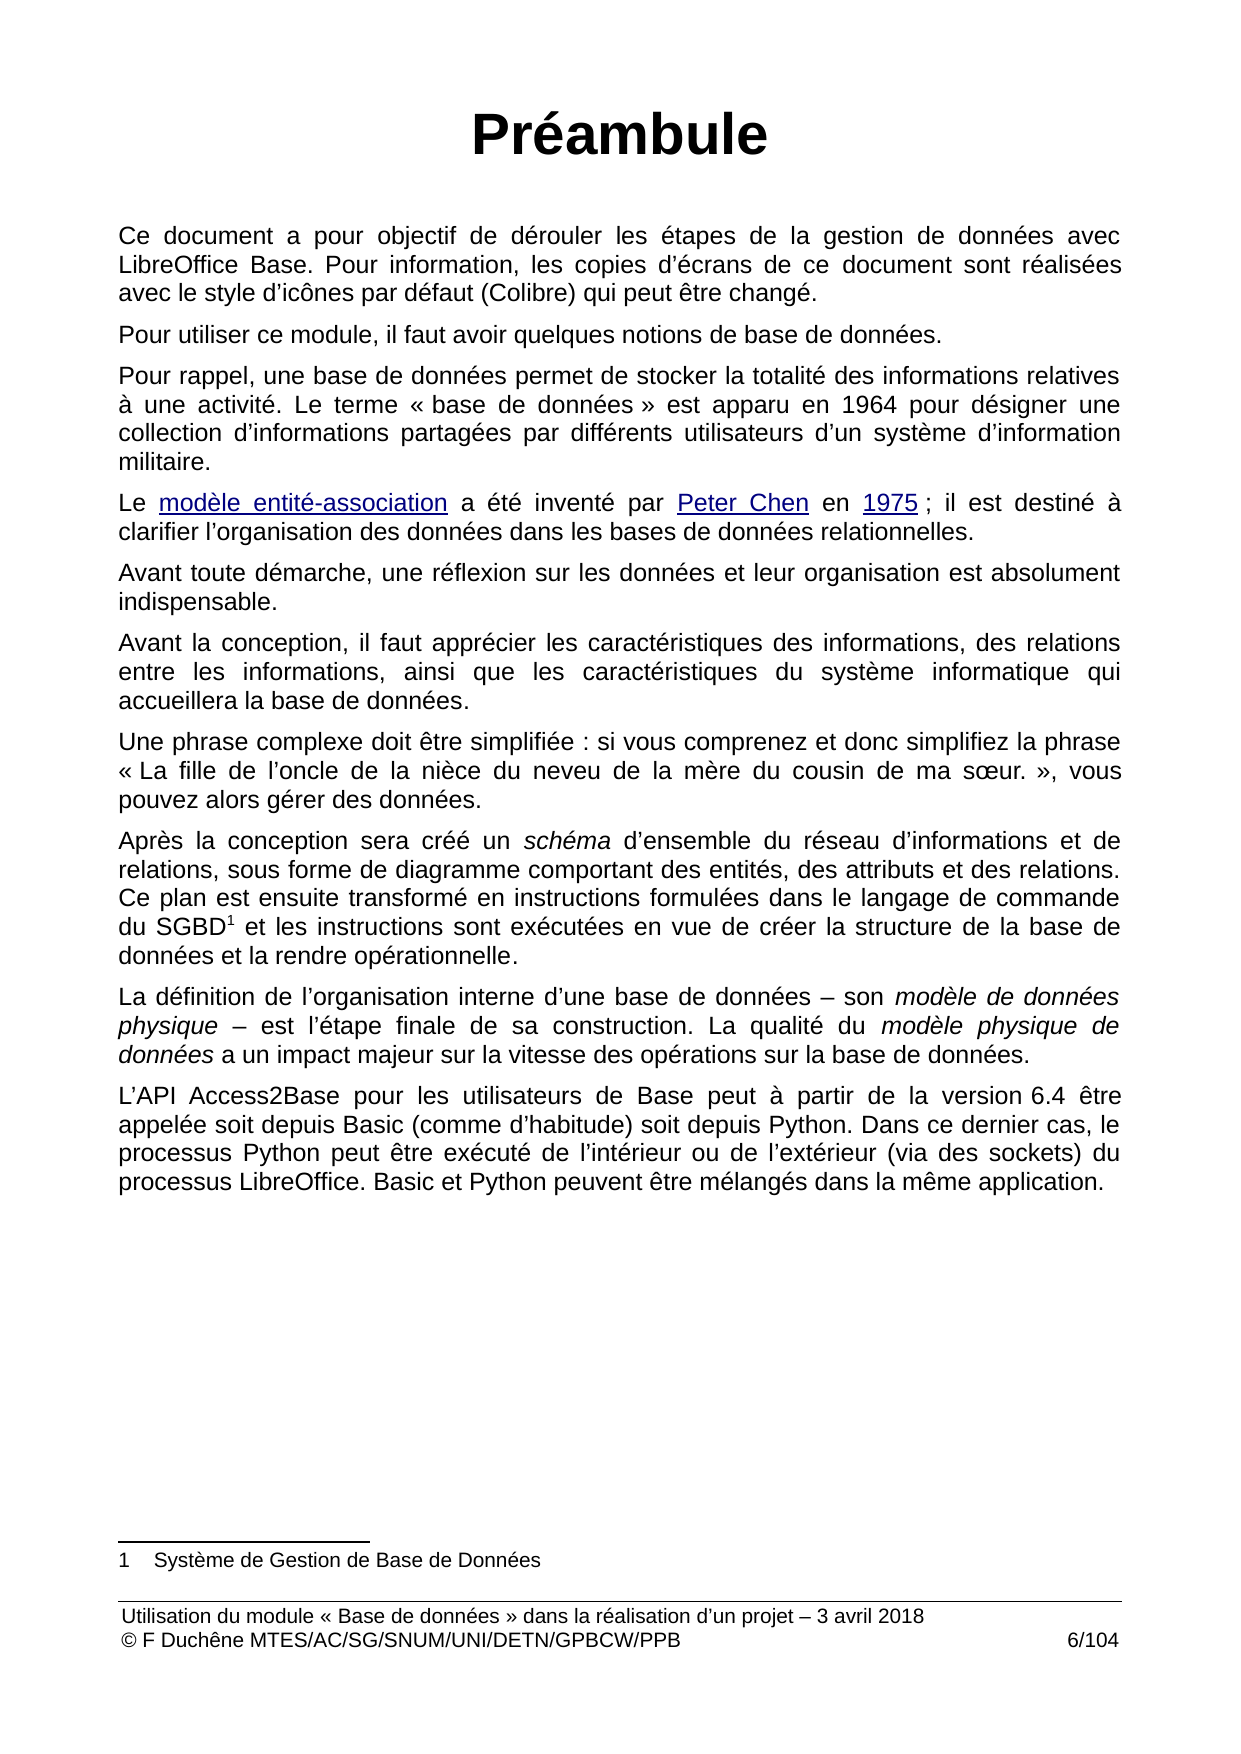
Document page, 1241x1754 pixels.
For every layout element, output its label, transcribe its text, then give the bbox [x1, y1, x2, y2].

text Après la conception sera créé un schéma d’ensemble du réseau d’informations et de relations, sous forme de diagramme comportant des entités, des attributs et des relations. Ce plan est ensuite transformé en instructions formulées dans le langage de commande du SGBD et les instructions sont exécutées en vue de créer la structure de la base de données et la rendre opérationnelle. [118, 826, 1122, 969]
text Avant la conception, il faut apprécier les caractéristiques des informations, des relations entre les informations, ainsi que les caractéristiques du système informatique qui accueillera la base de données. [118, 628, 1122, 714]
text Avant toute démarche, une réflexion sur les données et leur organisation est absolument indispensable. [118, 558, 1122, 616]
text La définition de l’organisation interne d’une base de données – son modèle de données physique – est l’étape finale de sa construction. La qualité du modèle physique de données a un impact majeur sur la vitesse des opérations sur la base de données. [118, 982, 1122, 1068]
text Ce document a pour objectif de dérouler les étapes de la gestion de données avec LibreOffice Base. Pour information, les copies d’écrans de ce document sont réalisées avec le style d’icônes par défaut (Colibre) qui peut être changé. [118, 221, 1122, 307]
text Système de Gestion de Base de Données [118, 1548, 1122, 1572]
text Pour rappel, une base de données permet de stocker la totalité des informations relatives à une activité. Le terme « base de données » est apparu en 1964 pour désigner une collection d’informations partagées par différents utilisateurs d’un système d’information militaire. [118, 361, 1122, 476]
text Pour utiliser ce module, il faut avoir quelques notions de base de données. [118, 319, 1122, 348]
text L’API Access2Base pour les utilisateurs de Base peut à partir de la version 6.4 être appelée soit depuis Basic (comme d’habitude) soit depuis Python. Dans ce dernier cas, le processus Python peut être exécuté de l’intérieur ou de l’extérieur (via des sockets) du processus LibreOffice. Basic et Python peuvent être mélangés dans la même application. [118, 1081, 1122, 1196]
title Préambule [118, 100, 1122, 167]
text Une phrase complexe doit être simplifiée : si vous comprenez et donc simplifiez la phrase « La fille de l’oncle de la nièce du neveu de la mère du cousin de ma sœur. », vous pouvez alors gérer des données. [118, 727, 1122, 813]
text Le modèle entité-association a été inventé par Peter Chen en 1975 ; il est destiné à clarifier l’organisation des données dans les bases de données relationnelles. [118, 488, 1122, 546]
